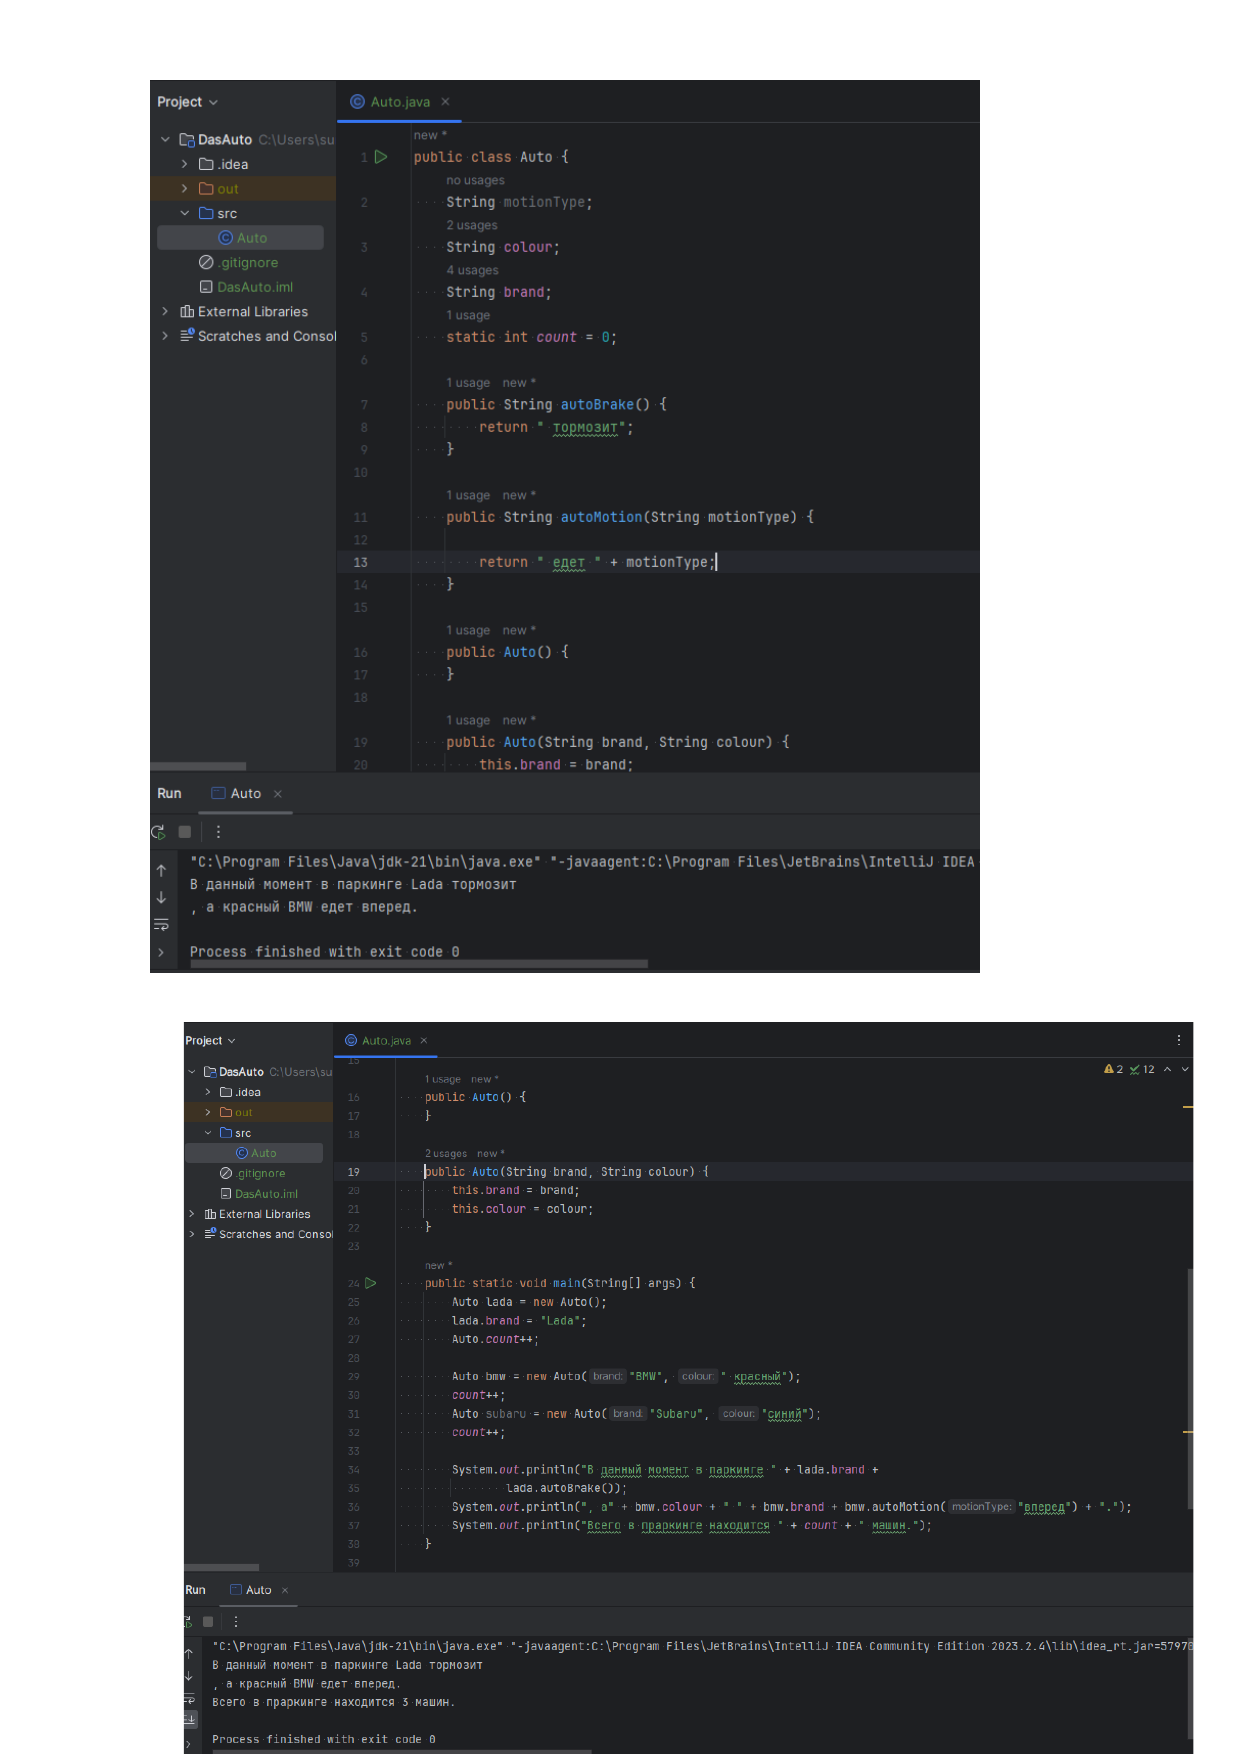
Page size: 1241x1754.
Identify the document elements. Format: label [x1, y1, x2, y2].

picture [183, 1022, 1194, 1754]
picture [150, 80, 980, 973]
